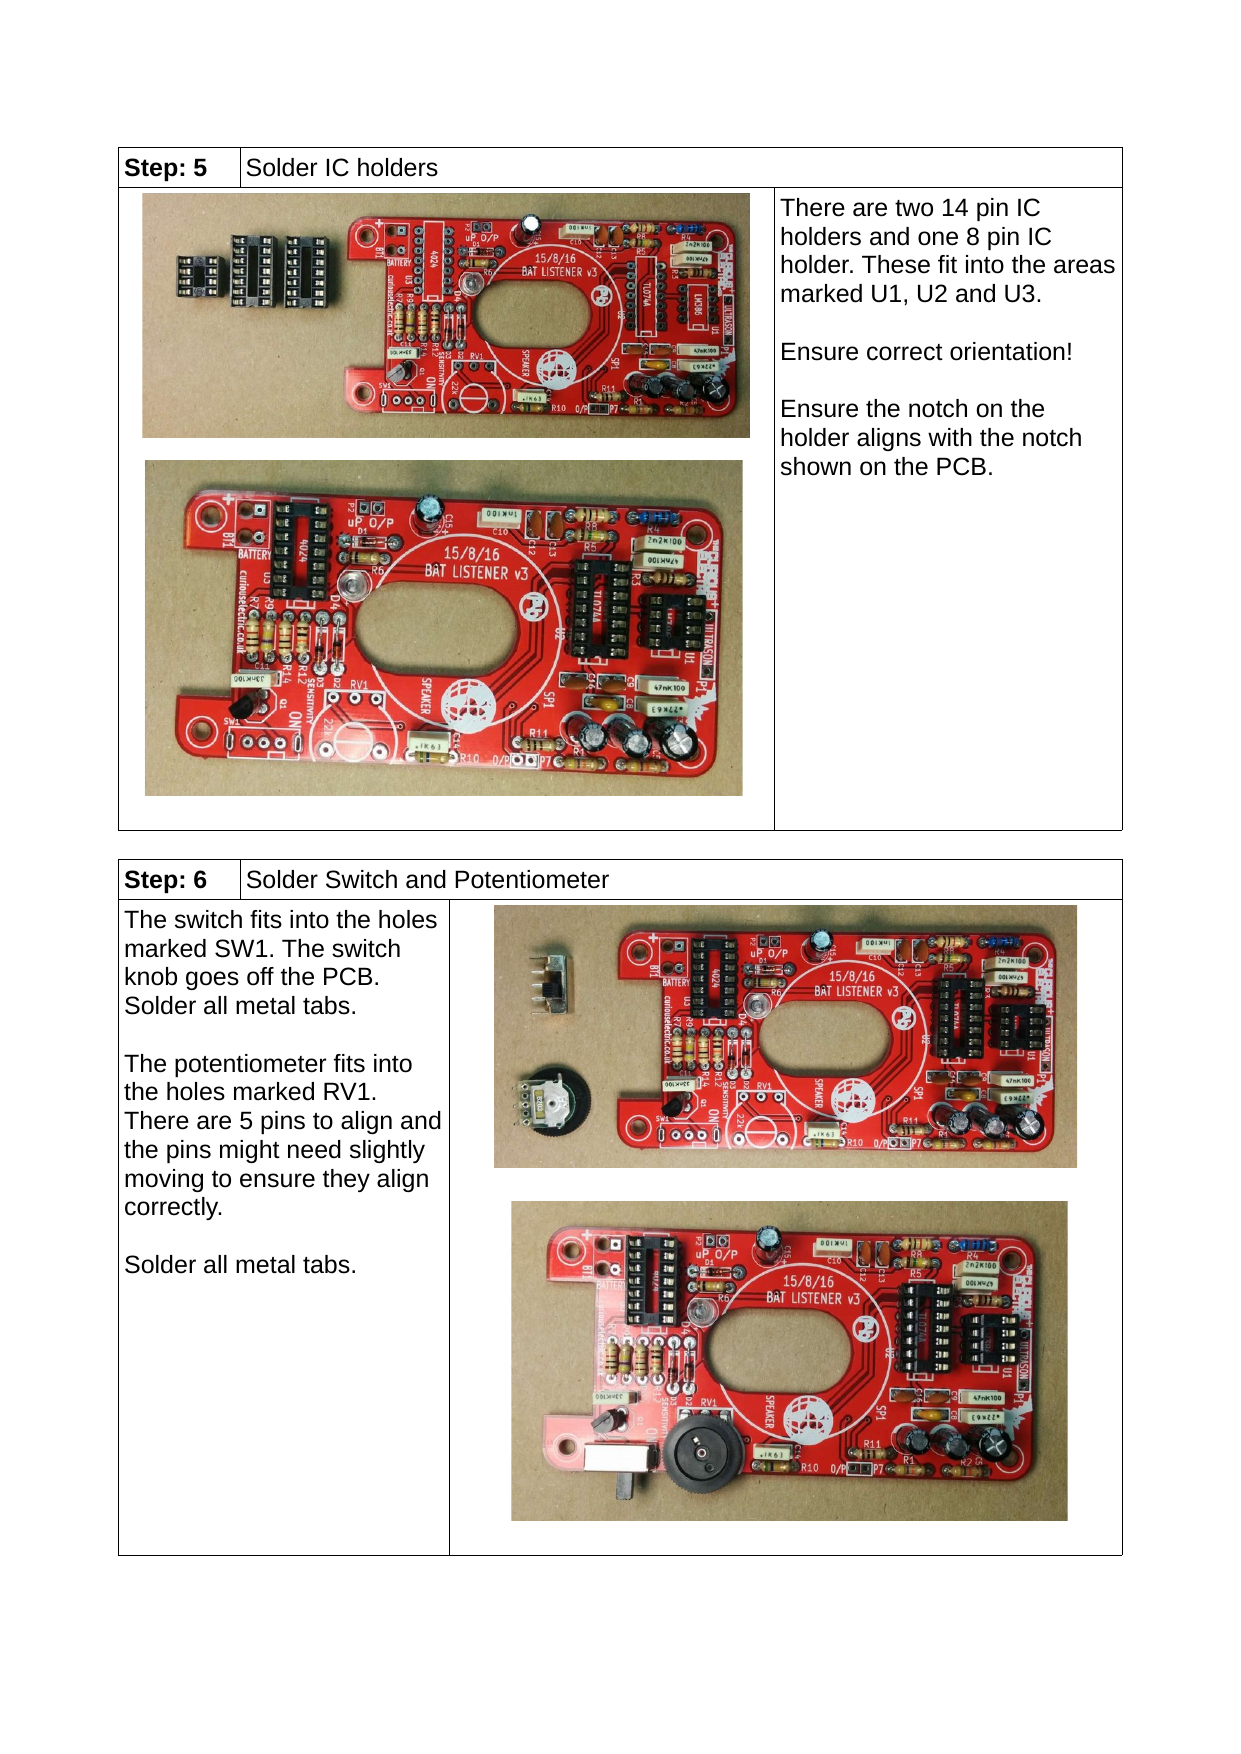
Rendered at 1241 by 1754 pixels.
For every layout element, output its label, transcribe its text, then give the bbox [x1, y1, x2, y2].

picture [142, 193, 750, 438]
table_cell [119, 188, 774, 830]
table_header Step: 5 [119, 148, 240, 187]
picture [144, 460, 743, 796]
picture [494, 905, 1078, 1168]
table_header Solder Switch and Potentiometer [241, 860, 1122, 899]
table_cell There are two 14 pin IC holders and one 8 pin IC holder. These fit into the areas marked U1, U2 and U3. Ensure correct orientation! Ensure the notch on the holder aligns with the notch shown on the PCB. [775, 188, 1122, 830]
table_header Solder IC holders [241, 148, 1122, 187]
table_cell [450, 1168, 1122, 1555]
picture [511, 1201, 1068, 1521]
table_cell The switch fits into the holes marked SW1. The switch knob goes off the PCB. Solder all metal tabs. The potentiometer fits into the holes marked RV1. There are 5 pins to align and the pins might need slightly moving to ensure they align correctly. Solder all metal tabs. [119, 900, 449, 1555]
table_header Step: 6 [119, 860, 240, 899]
table_cell [450, 900, 1122, 1167]
